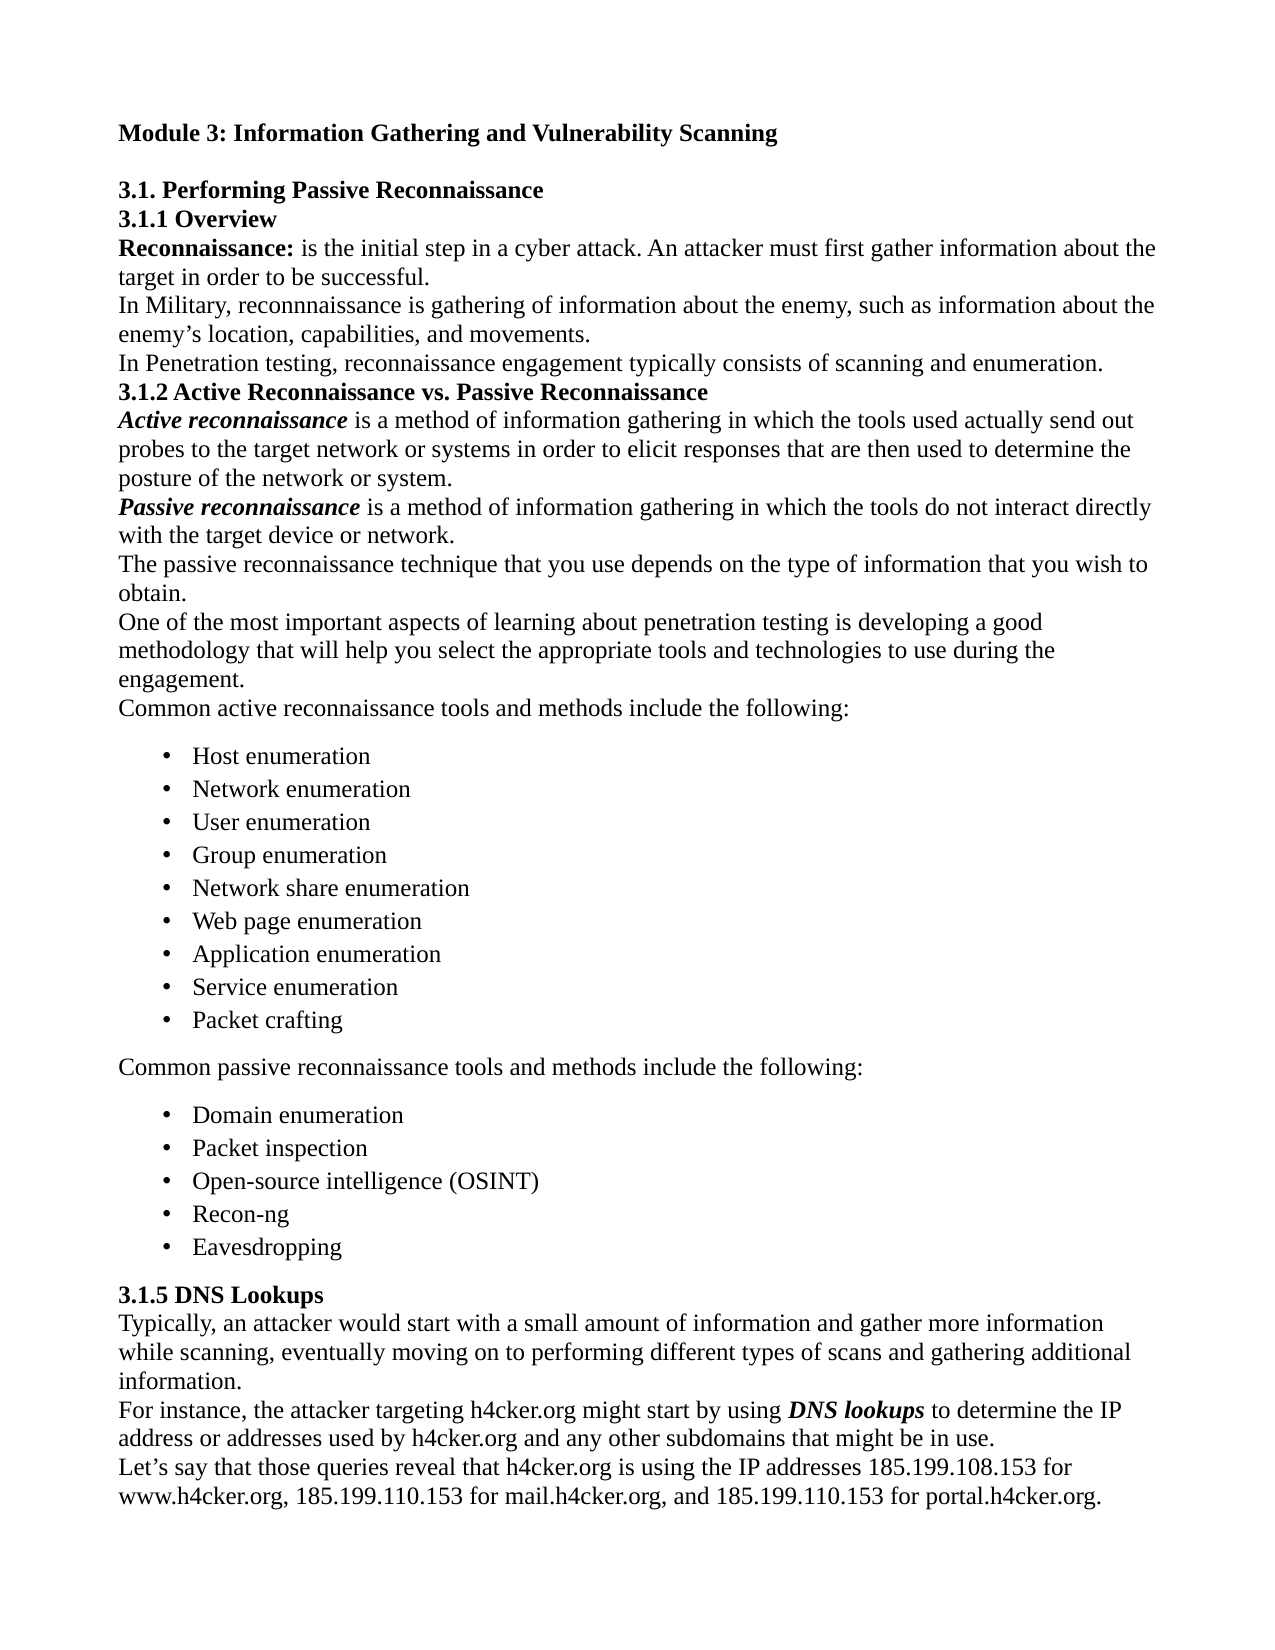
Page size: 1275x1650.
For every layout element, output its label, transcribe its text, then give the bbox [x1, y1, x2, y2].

list Open-source intelligence (OSINT) [162, 1166, 1157, 1195]
list Network enumeration [162, 774, 1157, 802]
text 3.1. Performing Passive Reconnaissance [118, 176, 1157, 204]
text Passive reconnaissance is a method of information gathering in which the tools do not interact directly with the target device or network. [118, 492, 1157, 549]
list Service enumeration [162, 972, 1157, 1001]
text Let’s say that those queries reveal that h4cker.org is using the IP addresses 185.199.108.153 for www.h4cker.org, 185.199.110.153 for mail.h4cker.org, and 185.199.110.153 for portal.h4cker.org. [118, 1452, 1157, 1510]
text Common active reconnaissance tools and methods include the following: [118, 693, 1157, 722]
text 3.1.5 DNS Lookups [118, 1280, 1157, 1308]
list Web page enumeration [162, 906, 1157, 934]
list Host enumeration [162, 741, 1157, 769]
text Module 3: Information Gathering and Vulnerability Scanning [118, 118, 1157, 147]
text The passive reconnaissance technique that you use depends on the type of information that you wish to obtain. [118, 549, 1157, 607]
list Application enumeration [162, 939, 1157, 968]
text Active reconnaissance is a method of information gathering in which the tools used actually send out probes to the target network or systems in order to elicit responses that are then used to determine the posture of the network or system. [118, 406, 1157, 492]
text 3.1.2 Active Reconnaissance vs. Passive Reconnaissance [118, 377, 1157, 406]
text 3.1.1 Overview [118, 204, 1157, 233]
list Network share enumeration [162, 873, 1157, 902]
text Common passive reconnaissance tools and methods include the following: [118, 1052, 1157, 1081]
list Group enumeration [162, 840, 1157, 868]
list Domain enumeration [162, 1100, 1157, 1129]
list User enumeration [162, 807, 1157, 836]
text For instance, the attacker targeting h4cker.org might start by using DNS lookups to determine the IP address or addresses used by h4cker.org and any other subdomains that might be in use. [118, 1395, 1157, 1452]
list Packet inspection [162, 1133, 1157, 1162]
text Typically, an attacker would start with a small amount of information and gather more information while scanning, eventually moving on to performing different types of scans and gathering additional information. [118, 1308, 1157, 1395]
text One of the most important aspects of learning about penetration testing is developing a good methodology that will help you select the appropriate tools and technologies to use during the engagement. [118, 607, 1157, 693]
list Packet crafting [162, 1005, 1157, 1034]
text In Penetration testing, reconnaissance engagement typically consists of scanning and enumeration. [118, 348, 1157, 377]
text Reconnaissance: is the initial step in a cyber attack. An attacker must first gather information about the target in order to be successful. [118, 233, 1157, 291]
text In Military, reconnnaissance is gathering of information about the enemy, such as information about the enemy’s location, capabilities, and movements. [118, 291, 1157, 348]
list Eavesdropping [162, 1232, 1157, 1261]
list Recon-ng [162, 1199, 1157, 1228]
